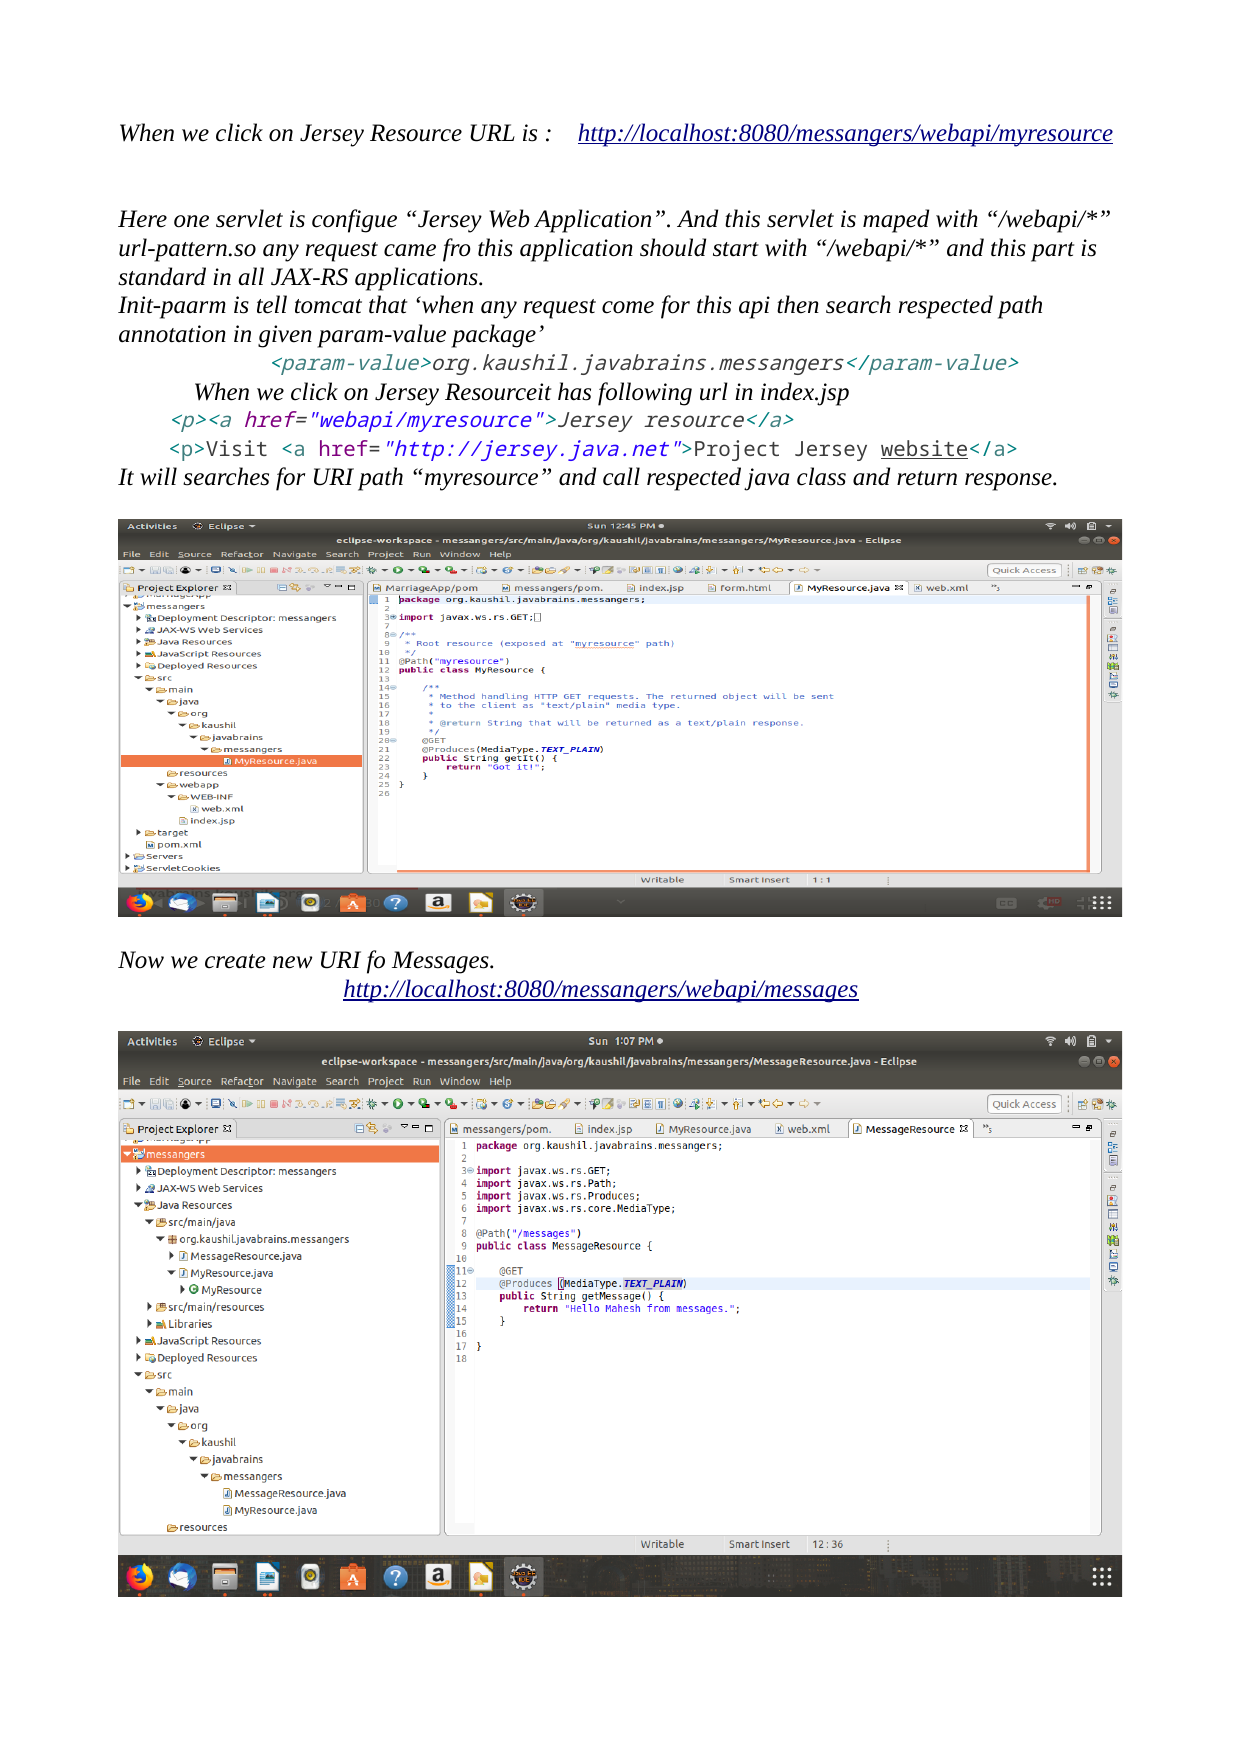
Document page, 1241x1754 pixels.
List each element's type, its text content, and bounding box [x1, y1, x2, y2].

text When we click on Jersey Resourceit has following url in index.jsp [118, 377, 1122, 405]
picture [118, 1031, 1123, 1597]
text Here one servlet is configue “Jersey Web Application”. And this servlet is maped with “/webapi/*” url-pattern.so any request came fro this application should start with “/webapi/*” and this part is standard in all JAX-RS applications. [118, 204, 1122, 291]
text <p>Visit <a href="http://jersey.java.net">Project Jersey website</a> [118, 434, 1122, 462]
text http://localhost:8080/messangers/webapi/messages [118, 974, 1122, 1003]
text <param-value>org.kaushil.javabrains.messangers</param-value> [118, 348, 1122, 377]
text Now we create new URI fo Messages. [118, 946, 1122, 974]
text Init-paarm is tell tomcat that ‘when any request come for this api then search respected path annotation in given param-value package’ [118, 291, 1122, 348]
picture [118, 519, 1123, 917]
text It will searches for URI path “myresource” and call respected java class and return response. [118, 462, 1122, 491]
text When we click on Jersey Resource URL is : http://localhost:8080/messangers/webapi/myresource [118, 118, 1122, 147]
text <p><a href="webapi/myresource">Jersey resource</a> [118, 405, 1122, 434]
